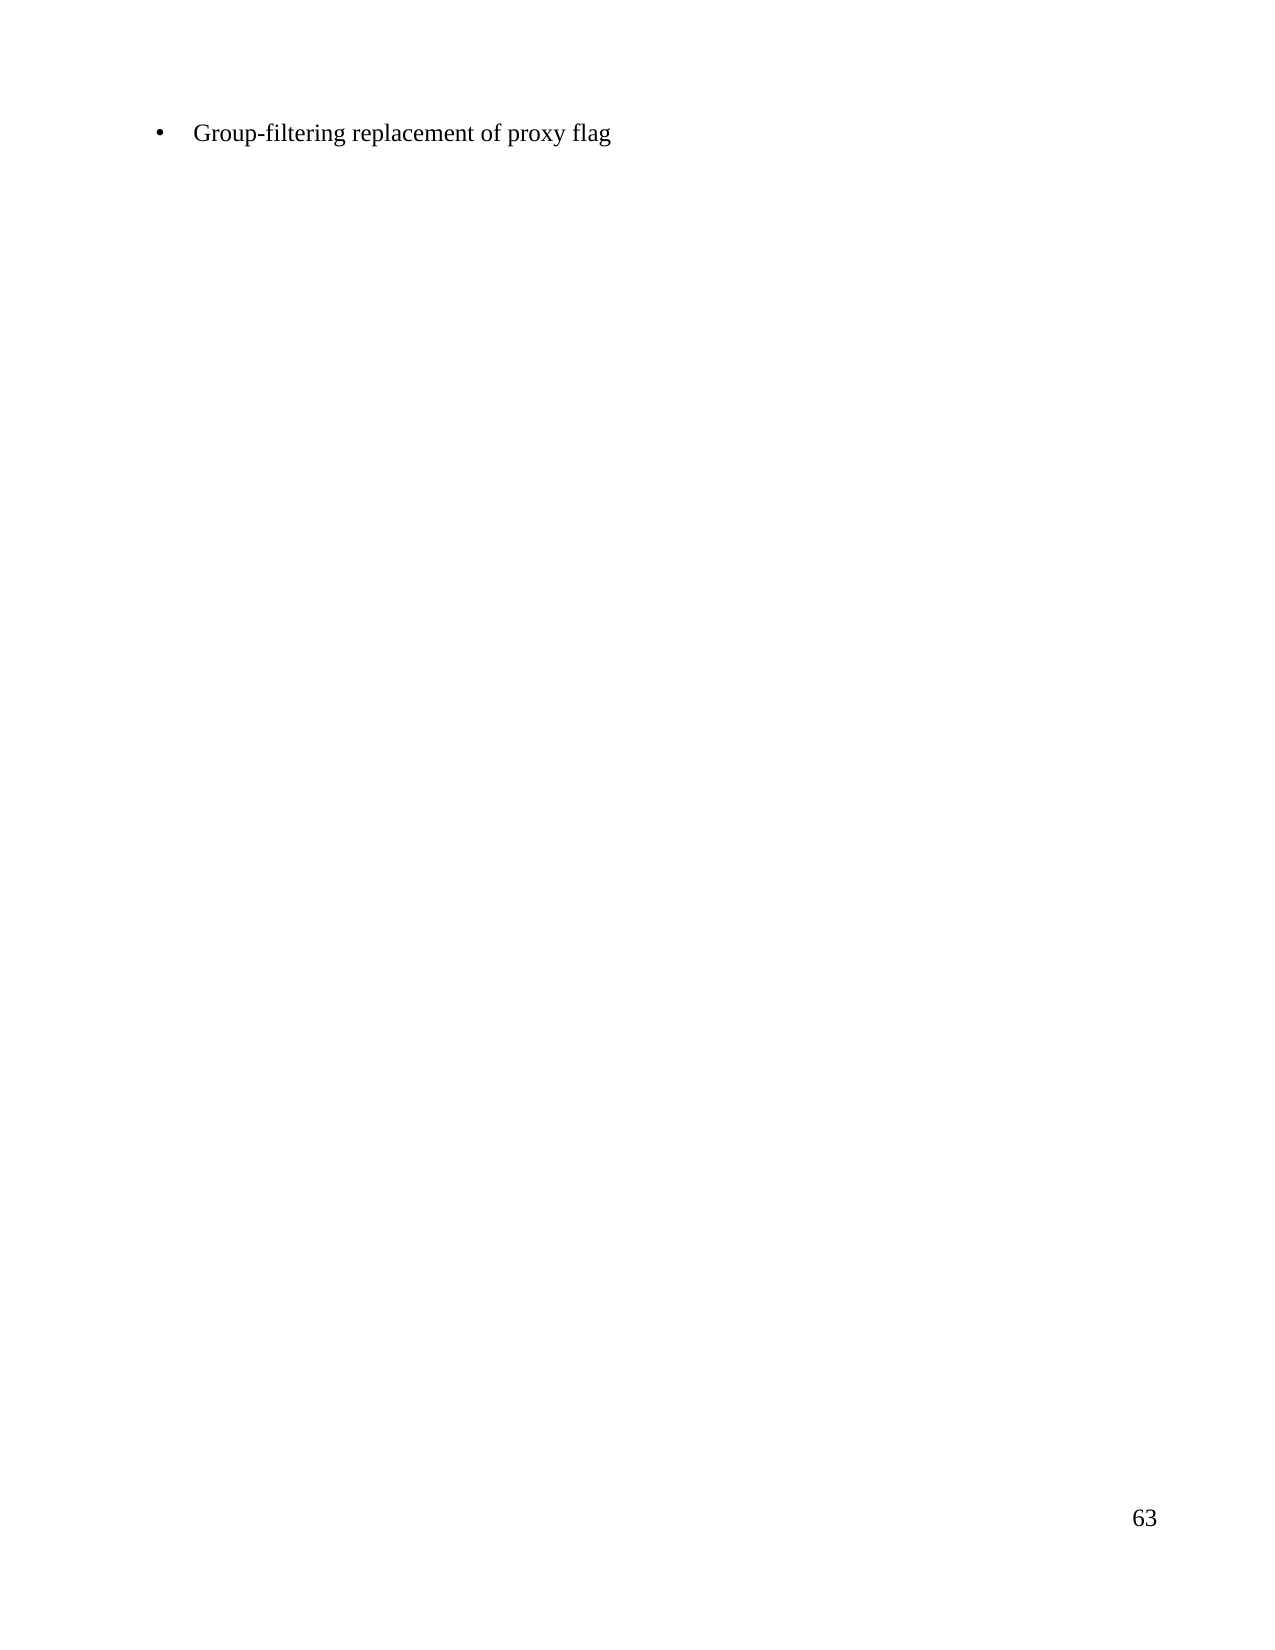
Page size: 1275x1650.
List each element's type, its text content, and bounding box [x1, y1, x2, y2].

list Group-filtering replacement of proxy flag [156, 118, 1157, 147]
